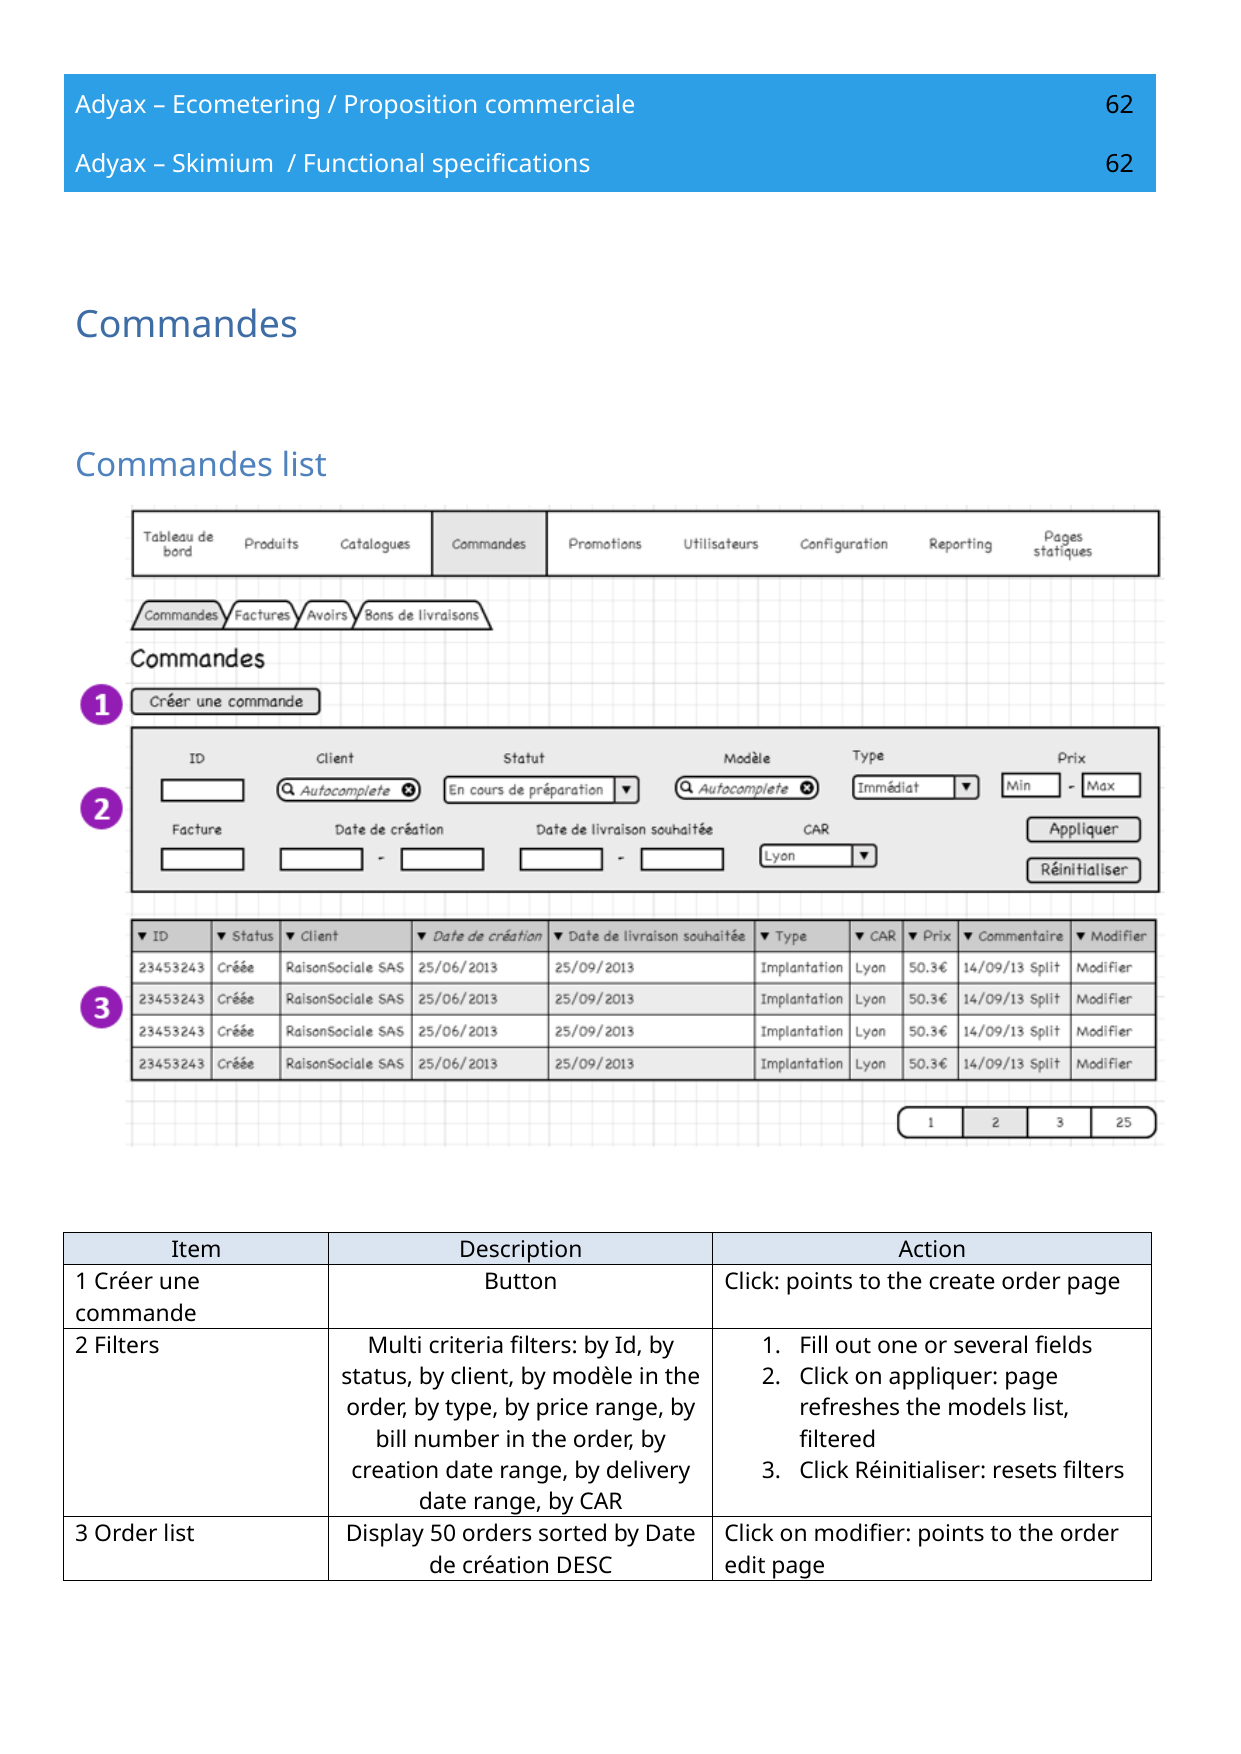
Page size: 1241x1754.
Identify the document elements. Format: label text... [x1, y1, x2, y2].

table_cell 1 Créer une commande [64, 1265, 328, 1328]
table_cell Display 50 orders sorted by Date de création DESC [329, 1517, 712, 1580]
table_cell Fill out one or several fields Click on appliquer: page refreshes the models list, filtered Click Réinitialiser: resets filters [713, 1329, 1151, 1516]
table_cell Click: points to the create order page [713, 1265, 1151, 1328]
table_cell 3 Order list [64, 1517, 328, 1580]
table_header Item [64, 1233, 328, 1264]
table_cell Button [329, 1265, 712, 1328]
table_cell 2 Filters [64, 1329, 328, 1516]
table_header Description [329, 1233, 712, 1264]
subtitle Commandes [75, 297, 1165, 348]
table_cell Multi criteria filters: by Id, by status, by client, by modèle in the order, by type, by price range, by bill number in the order, by creation date range, by delivery date range, by CAR [329, 1329, 712, 1516]
subtitle Commandes list [75, 441, 1165, 486]
picture [75, 498, 1165, 1157]
table_cell Click on modifier: points to the order edit page [713, 1517, 1151, 1580]
table_header Action [713, 1233, 1151, 1264]
